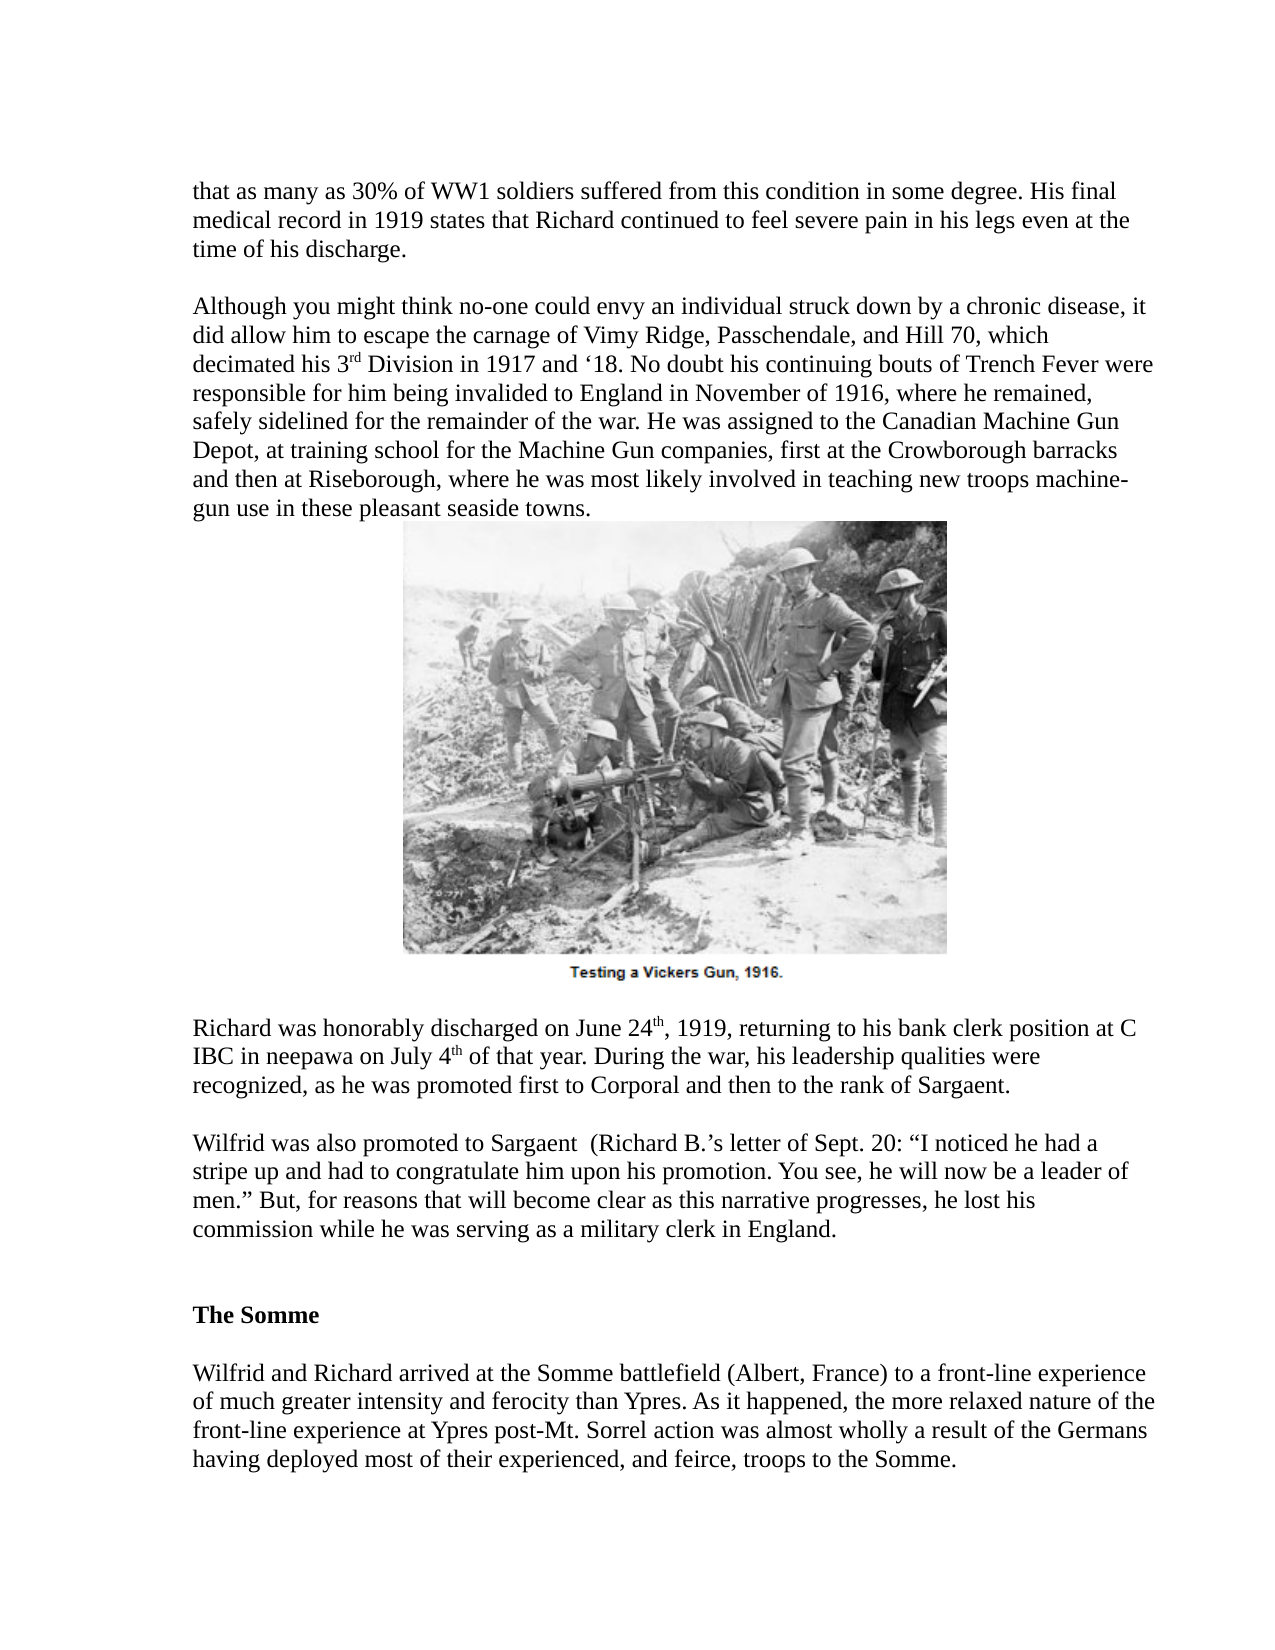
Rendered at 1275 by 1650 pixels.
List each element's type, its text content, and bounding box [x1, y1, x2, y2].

text that as many as 30% of WW1 soldiers suffered from this condition in some degree. His final medical record in 1919 states that Richard continued to feel severe pain in his legs even at the time of his discharge. [192, 176, 1158, 263]
text Richard was honorably discharged on June 24th, 1919, returning to his bank clerk position at C IBC in neepawa on July 4th of that year. During the war, his leadership qualities were recognized, as he was promoted first to Corporal and then to the rank of Sargaent. [192, 1013, 1158, 1099]
text Although you might think no-one could envy an individual struck down by a chronic disease, it did allow him to escape the carnage of Vimy Ridge, Passchendale, and Hill 70, which decimated his 3rd Division in 1917 and ‘18. No doubt his continuing bouts of Trench Fever were responsible for him being invalided to England in November of 1916, where he remained, safely sidelined for the remainder of the war. He was assigned to the Canadian Machine Gun Depot, at training school for the Machine Gun companies, first at the Crowborough barracks and then at Riseborough, where he was most likely involved in teaching new troops machine-gun use in these pleasant seaside towns. [192, 291, 1158, 521]
text Wilfrid was also promoted to Sargaent (Richard B.’s letter of Sept. 20: “I noticed he had a stripe up and had to congratulate him upon his promotion. You see, he will now be a leader of men.” But, for reasons that will become clear as this narrative progresses, he lost his commission while he was serving as a military clerk in England. [192, 1128, 1158, 1271]
text The Somme [192, 1300, 1158, 1329]
picture [403, 521, 947, 984]
text Wilfrid and Richard arrived at the Somme battlefield (Albert, France) to a front-line experience of much greater intensity and ferocity than Ypres. As it happened, the more relaxed nature of the front-line experience at Ypres post-Mt. Sorrel action was almost wholly a result of the Germans having deployed most of their experienced, and feirce, troops to the Somme. [192, 1358, 1158, 1473]
